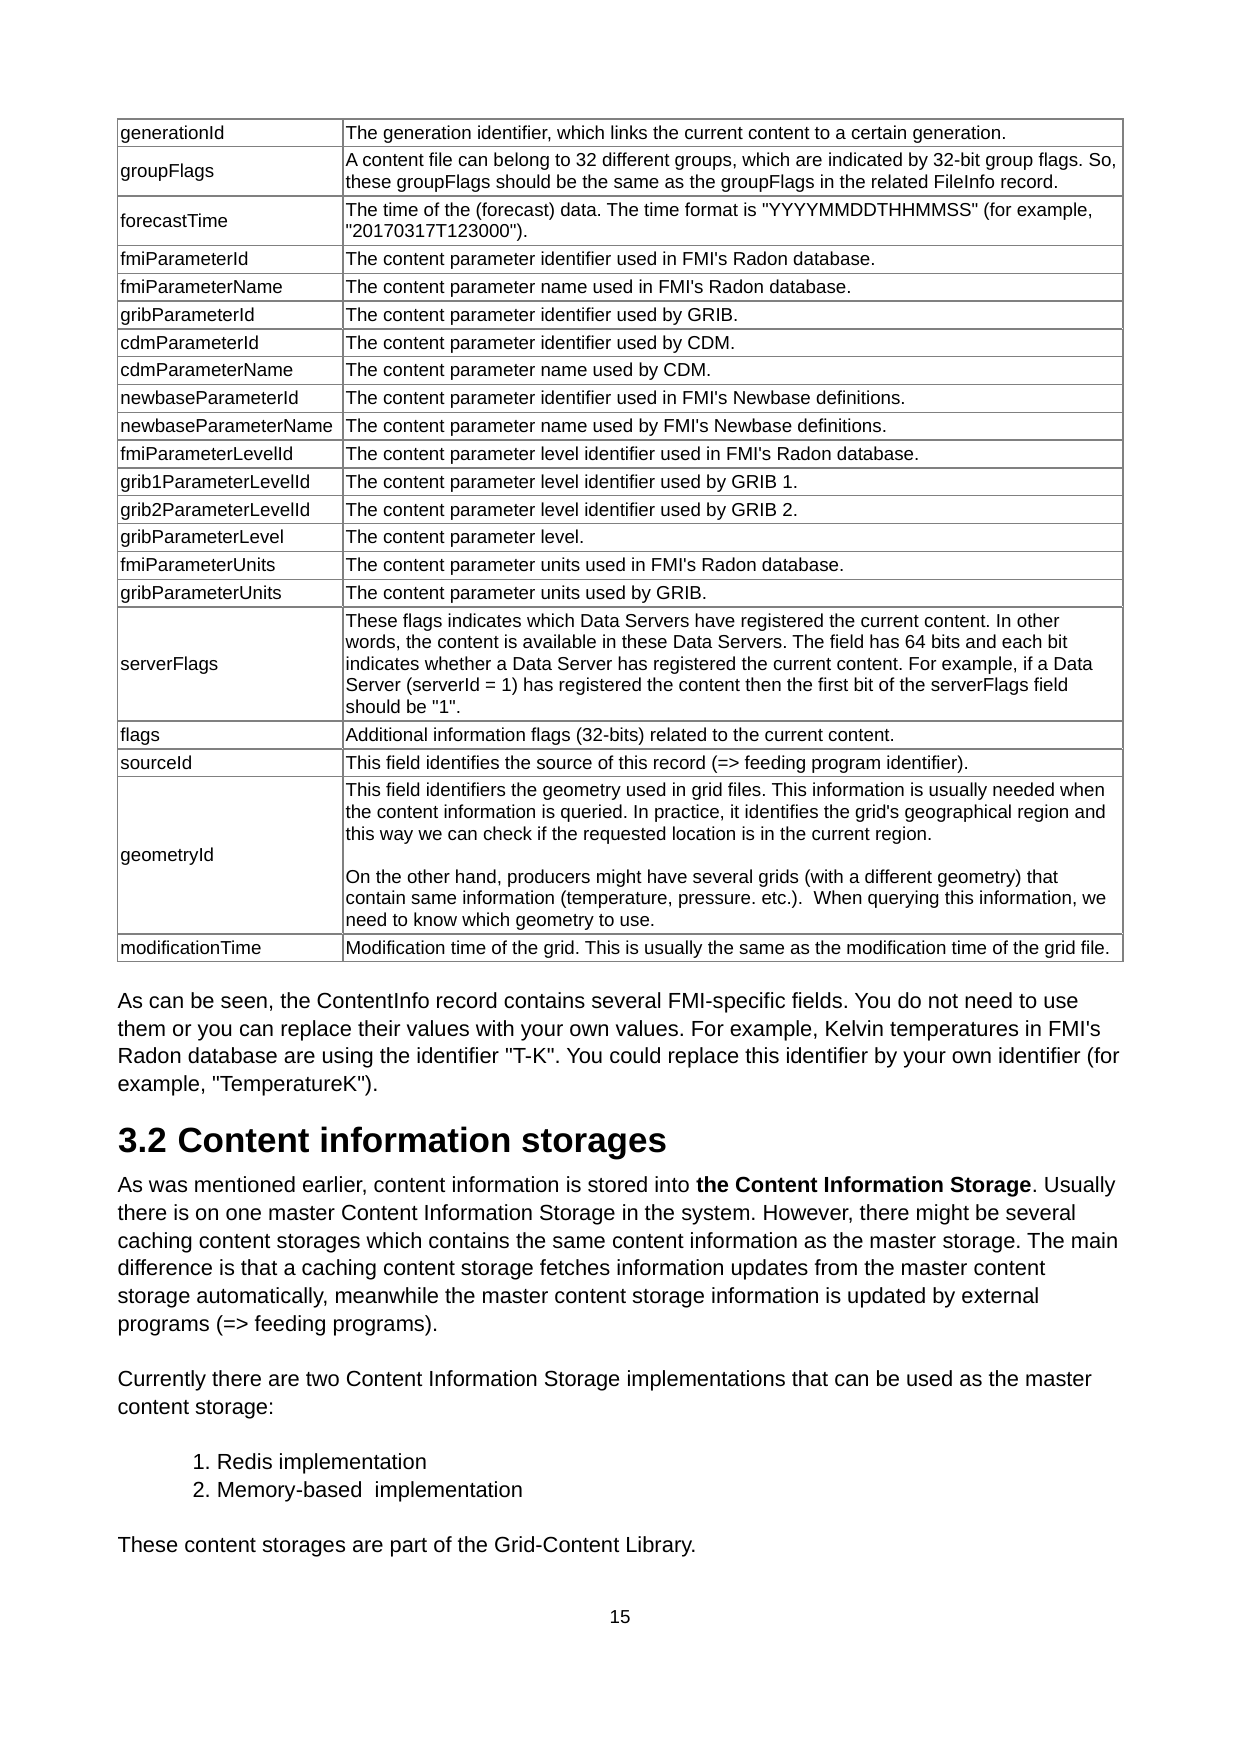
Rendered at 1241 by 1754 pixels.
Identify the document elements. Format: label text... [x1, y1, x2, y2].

table_cell fmiParameterUnits [118, 552, 342, 578]
table_cell grib2ParameterLevelId [118, 496, 342, 523]
table_cell The time of the (forecast) data. The time format is "YYYYMMDDTHHMMSS" (for example, "20170317T123000"). [344, 197, 1122, 245]
table_cell The content parameter level identifier used by GRIB 1. [344, 469, 1122, 495]
table_cell fmiParameterName [118, 274, 342, 300]
table_cell Additional information flags (32-bits) related to the current content. [344, 722, 1122, 748]
text These content storages are part of the Grid-Content Library. [117, 1532, 1122, 1557]
table_cell flags [118, 722, 342, 748]
table_cell These flags indicates which Data Servers have registered the current content. In other words, the content is available in these Data Servers. The field has 64 bits and each bit indicates whether a Data Server has registered the current content. For example, if a Data Server (serverId = 1) has registered the content then the first bit of the serverFlags field should be "1". [344, 608, 1122, 720]
table_cell The content parameter identifier used in FMI's Radon database. [344, 246, 1122, 272]
table_cell This field identifiers the geometry used in grid files. This information is usually needed when the content information is queried. In practice, it identifies the grid's geographical region and this way we can check if the requested location is in the current region. On the other hand, producers might have several grids (with a different geometry) that contain same information (temperature, pressure. etc.). When querying this information, we need to know which geometry to use. [344, 777, 1122, 933]
table_cell The content parameter identifier used by CDM. [344, 330, 1122, 356]
subtitle Content information storages [108, 1119, 1122, 1159]
table_cell The content parameter units used in FMI's Radon database. [344, 552, 1122, 578]
table_cell A content file can belong to 32 different groups, which are indicated by 32-bit group flags. So, these groupFlags should be the same as the groupFlags in the related FileInfo record. [344, 147, 1122, 195]
text Currently there are two Content Information Storage implementations that can be used as the master content storage: [117, 1366, 1122, 1419]
table_cell gribParameterId [118, 302, 342, 328]
table_cell The content parameter identifier used by GRIB. [344, 302, 1122, 328]
table_cell gribParameterLevel [118, 524, 342, 551]
table_cell The content parameter identifier used in FMI's Newbase definitions. [344, 385, 1122, 412]
table_cell The content parameter units used by GRIB. [344, 580, 1122, 606]
table_cell cdmParameterName [118, 357, 342, 384]
table_cell groupFlags [118, 147, 342, 195]
table_cell generationId [118, 120, 342, 146]
table_cell serverFlags [118, 608, 342, 720]
table_cell fmiParameterId [118, 246, 342, 272]
table_cell The content parameter name used by FMI's Newbase definitions. [344, 413, 1122, 439]
table_cell modificationTime [118, 935, 342, 961]
table_cell The content parameter level. [344, 524, 1122, 551]
table_cell Modification time of the grid. This is usually the same as the modification time of the grid file. [344, 935, 1122, 961]
text As was mentioned earlier, content information is stored into the Content Information Storage. Usually there is on one master Content Information Storage in the system. However, there might be several caching content storages which contains the same content information as the master storage. The main difference is that a caching content storage fetches information updates from the master content storage automatically, meanwhile the master content storage information is updated by external programs (=> feeding programs). [117, 1172, 1122, 1336]
table_cell The generation identifier, which links the current content to a certain generation. [344, 120, 1122, 146]
table_cell gribParameterUnits [118, 580, 342, 606]
text 2. Memory-based implementation [117, 1477, 1122, 1502]
table_cell cdmParameterId [118, 330, 342, 356]
text As can be seen, the ContentInfo record contains several FMI-specific fields. You do not need to use them or you can replace their values with your own values. For example, Kelvin temperatures in FMI's Radon database are using the identifier "T-K". You could replace this identifier by your own identifier (for example, "TemperatureK"). [117, 988, 1122, 1096]
table_cell sourceId [118, 750, 342, 776]
table_cell geometryId [118, 777, 342, 933]
text 1. Redis implementation [117, 1449, 1122, 1474]
table_cell forecastTime [118, 197, 342, 245]
table_cell fmiParameterLevelId [118, 441, 342, 467]
table_cell grib1ParameterLevelId [118, 469, 342, 495]
table_cell This field identifies the source of this record (=> feeding program identifier). [344, 750, 1122, 776]
table_cell newbaseParameterName [118, 413, 342, 439]
table_cell The content parameter level identifier used in FMI's Radon database. [344, 441, 1122, 467]
table_cell The content parameter name used in FMI's Radon database. [344, 274, 1122, 300]
table_cell The content parameter name used by CDM. [344, 357, 1122, 384]
table_cell The content parameter level identifier used by GRIB 2. [344, 496, 1122, 523]
table_cell newbaseParameterId [118, 385, 342, 412]
